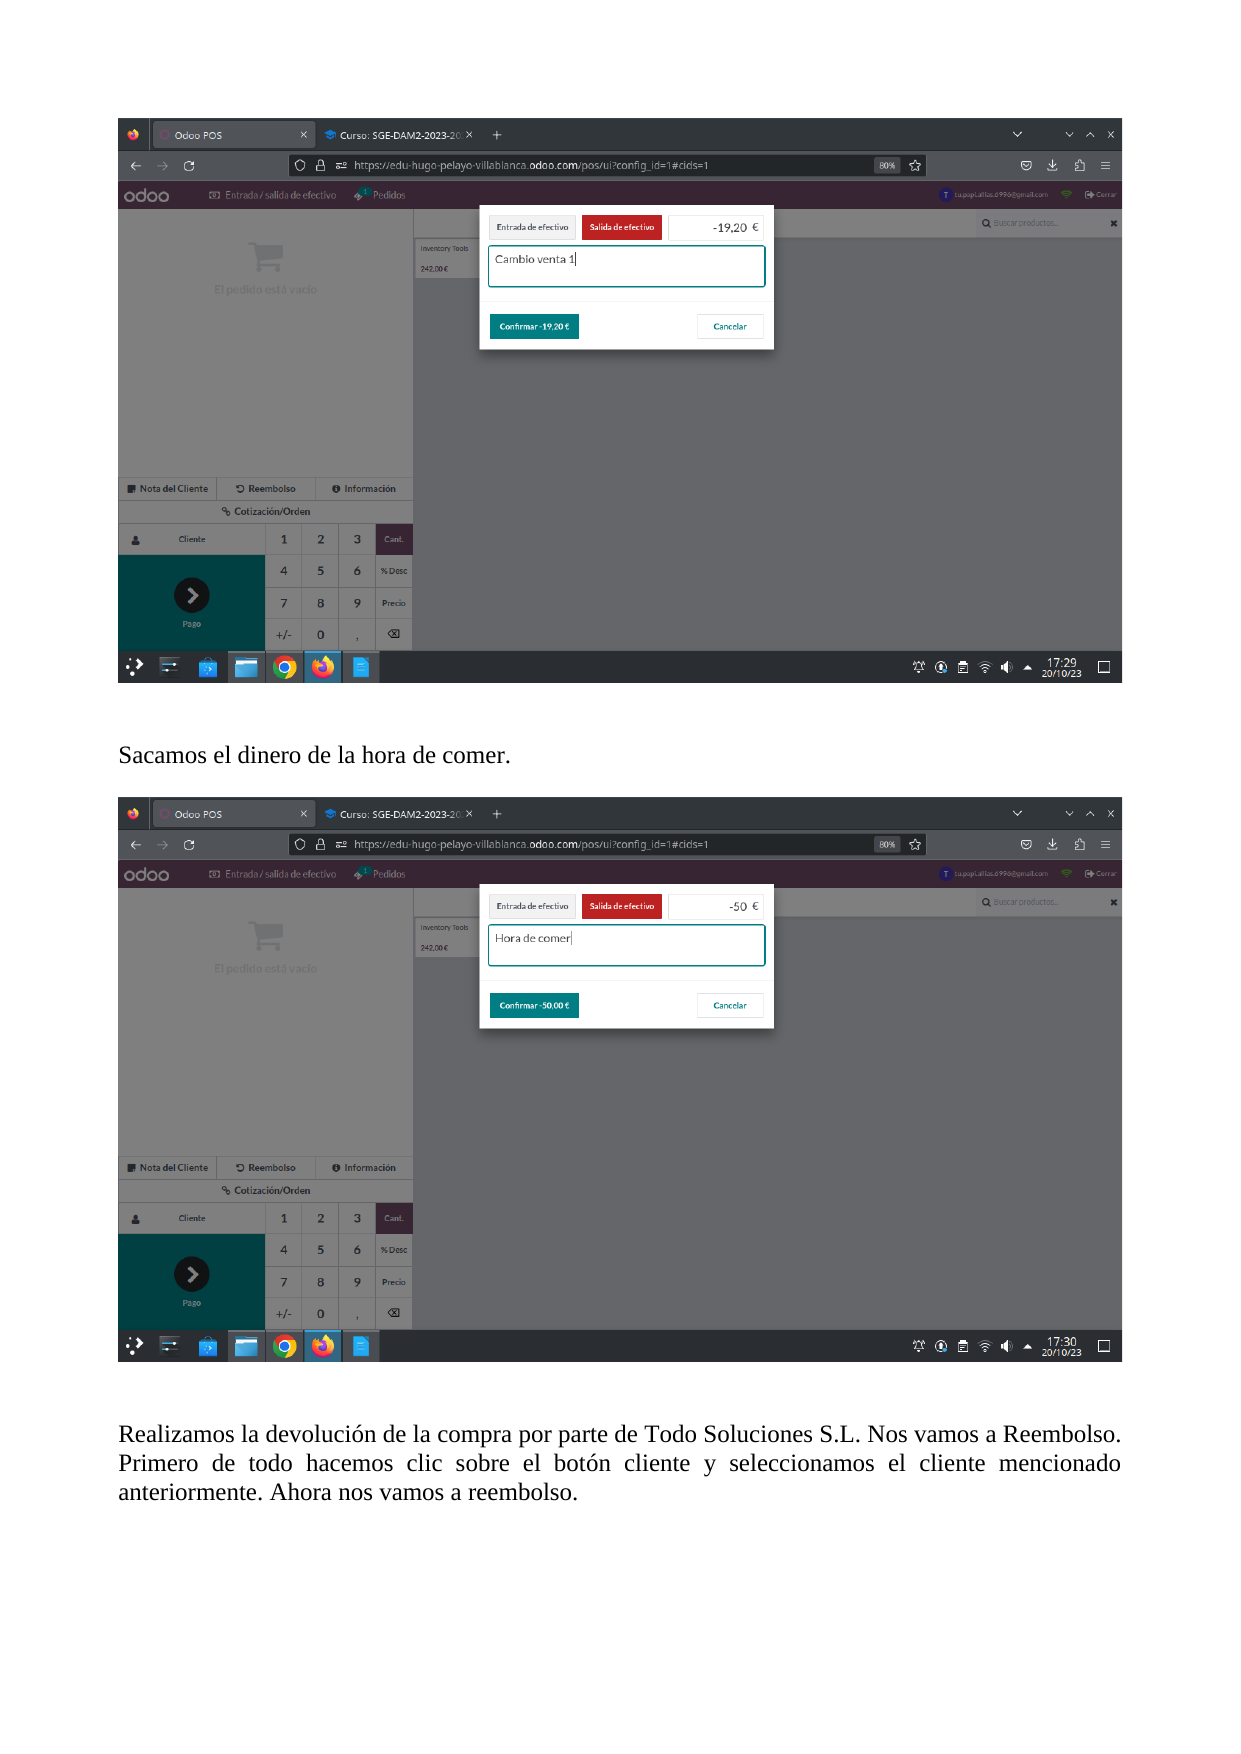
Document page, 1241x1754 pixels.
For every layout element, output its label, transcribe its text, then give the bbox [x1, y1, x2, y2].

picture [118, 797, 1123, 1362]
picture [118, 118, 1123, 683]
text Realizamos la devolución de la compra por parte de Todo Soluciones S.L. Nos vamos a Reembolso. Primero de todo hacemos clic sobre el botón cliente y seleccionamos el cliente mencionado anteriormente. Ahora nos vamos a reembolso. [118, 1419, 1122, 1506]
text Sacamos el dinero de la hora de comer. [118, 740, 1122, 769]
